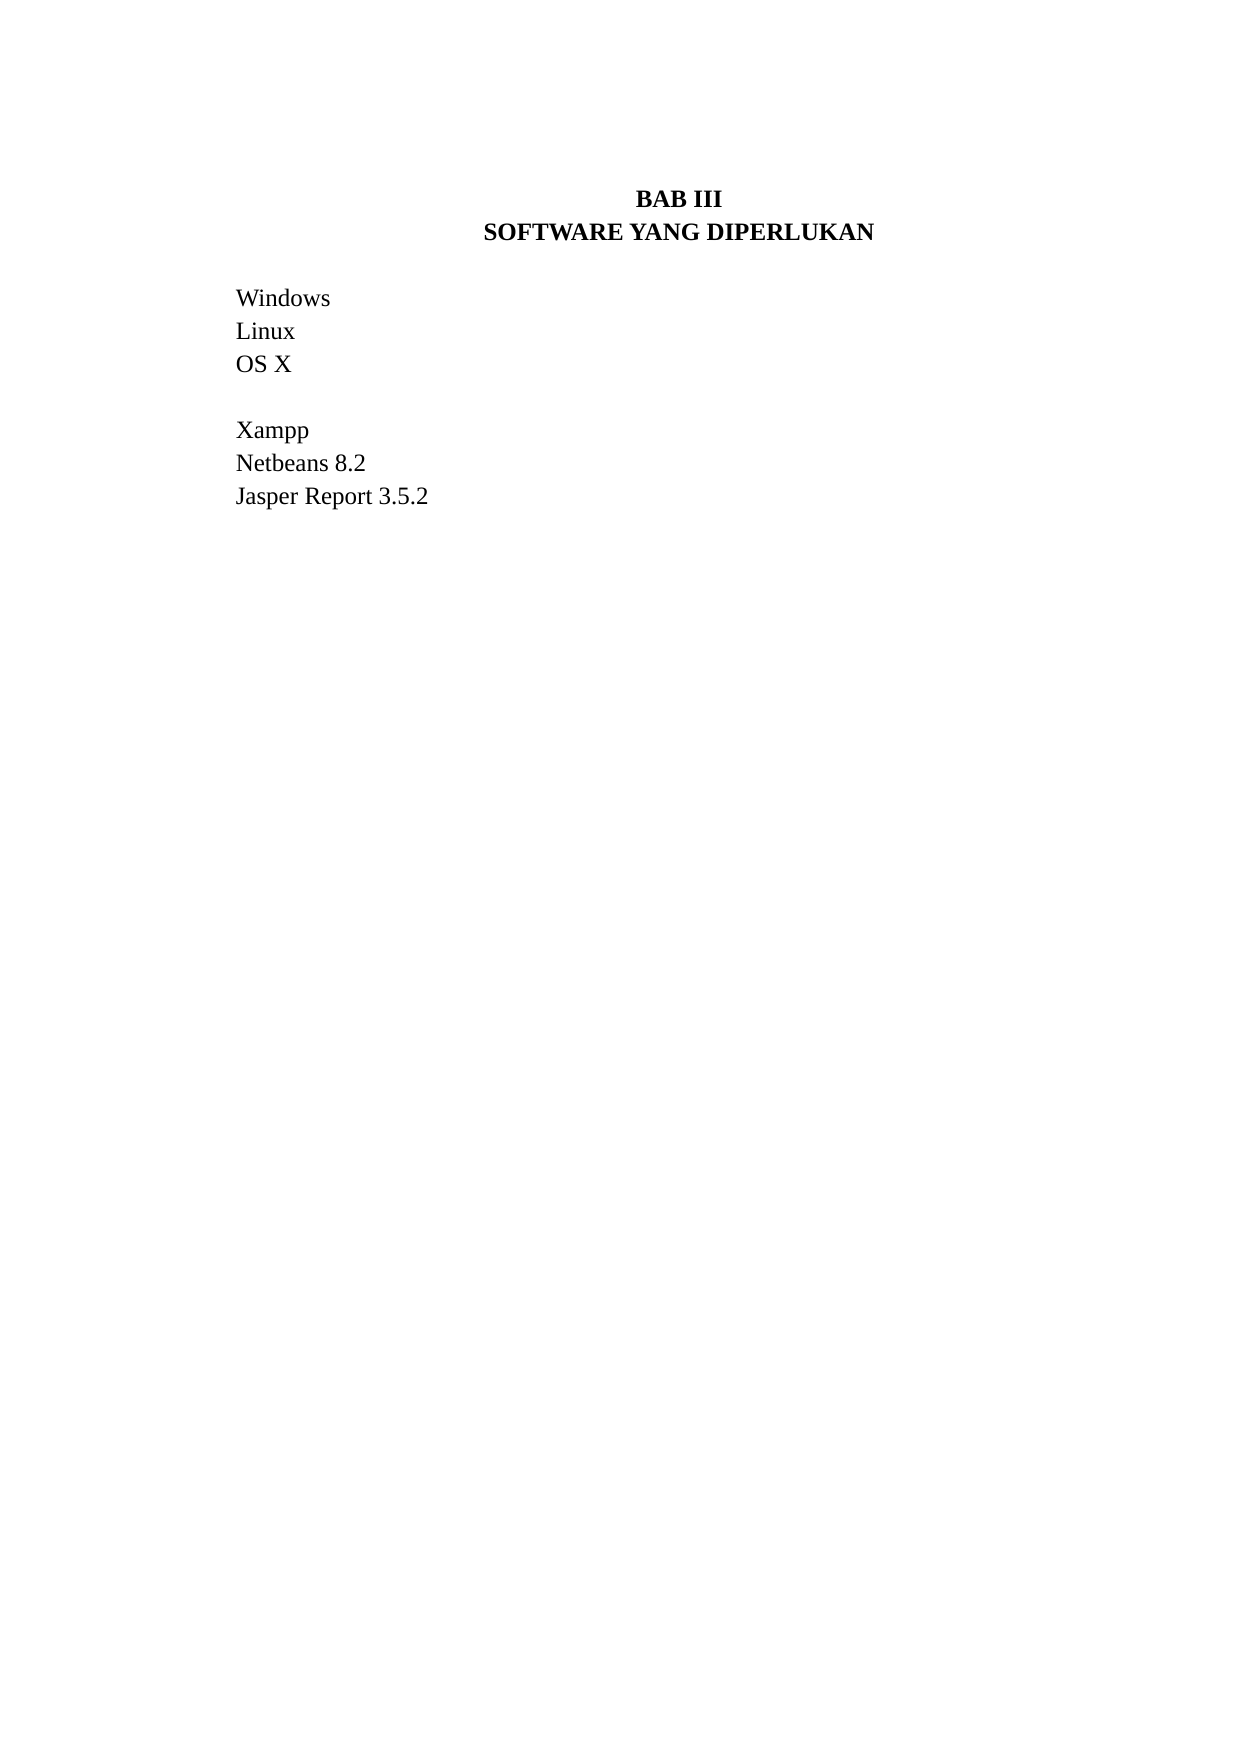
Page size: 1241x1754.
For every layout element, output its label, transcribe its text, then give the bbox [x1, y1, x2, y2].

text Netbeans 8.2 [236, 448, 1122, 477]
text Xampp [236, 415, 1122, 444]
text BAB III [236, 184, 1122, 213]
text OS X [236, 349, 1122, 378]
text SOFTWARE YANG DIPERLUKAN [236, 217, 1122, 246]
text Linux [236, 316, 1122, 345]
text Jasper Report 3.5.2 [236, 481, 1122, 510]
text Windows [236, 283, 1122, 312]
